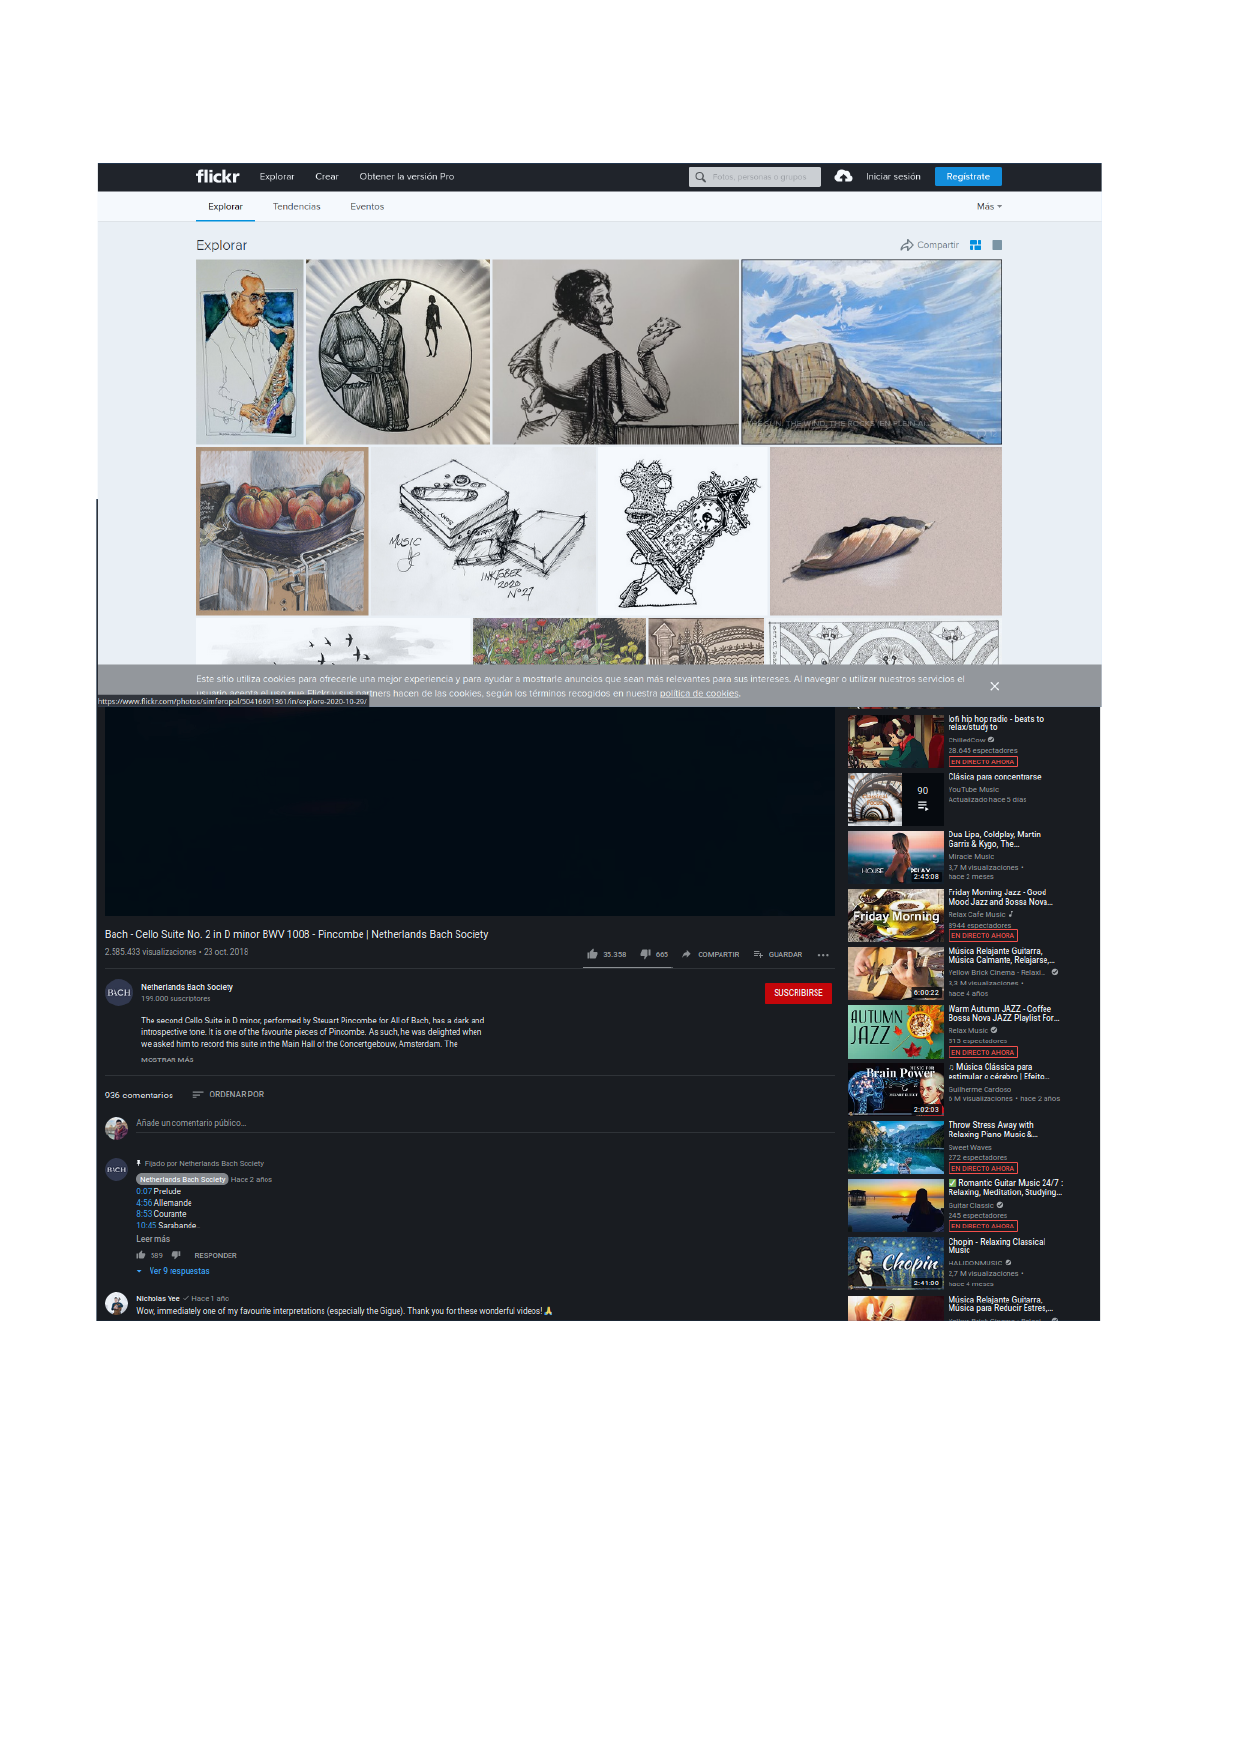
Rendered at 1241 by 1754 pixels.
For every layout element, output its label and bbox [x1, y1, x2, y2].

picture [96, 163, 1102, 1321]
